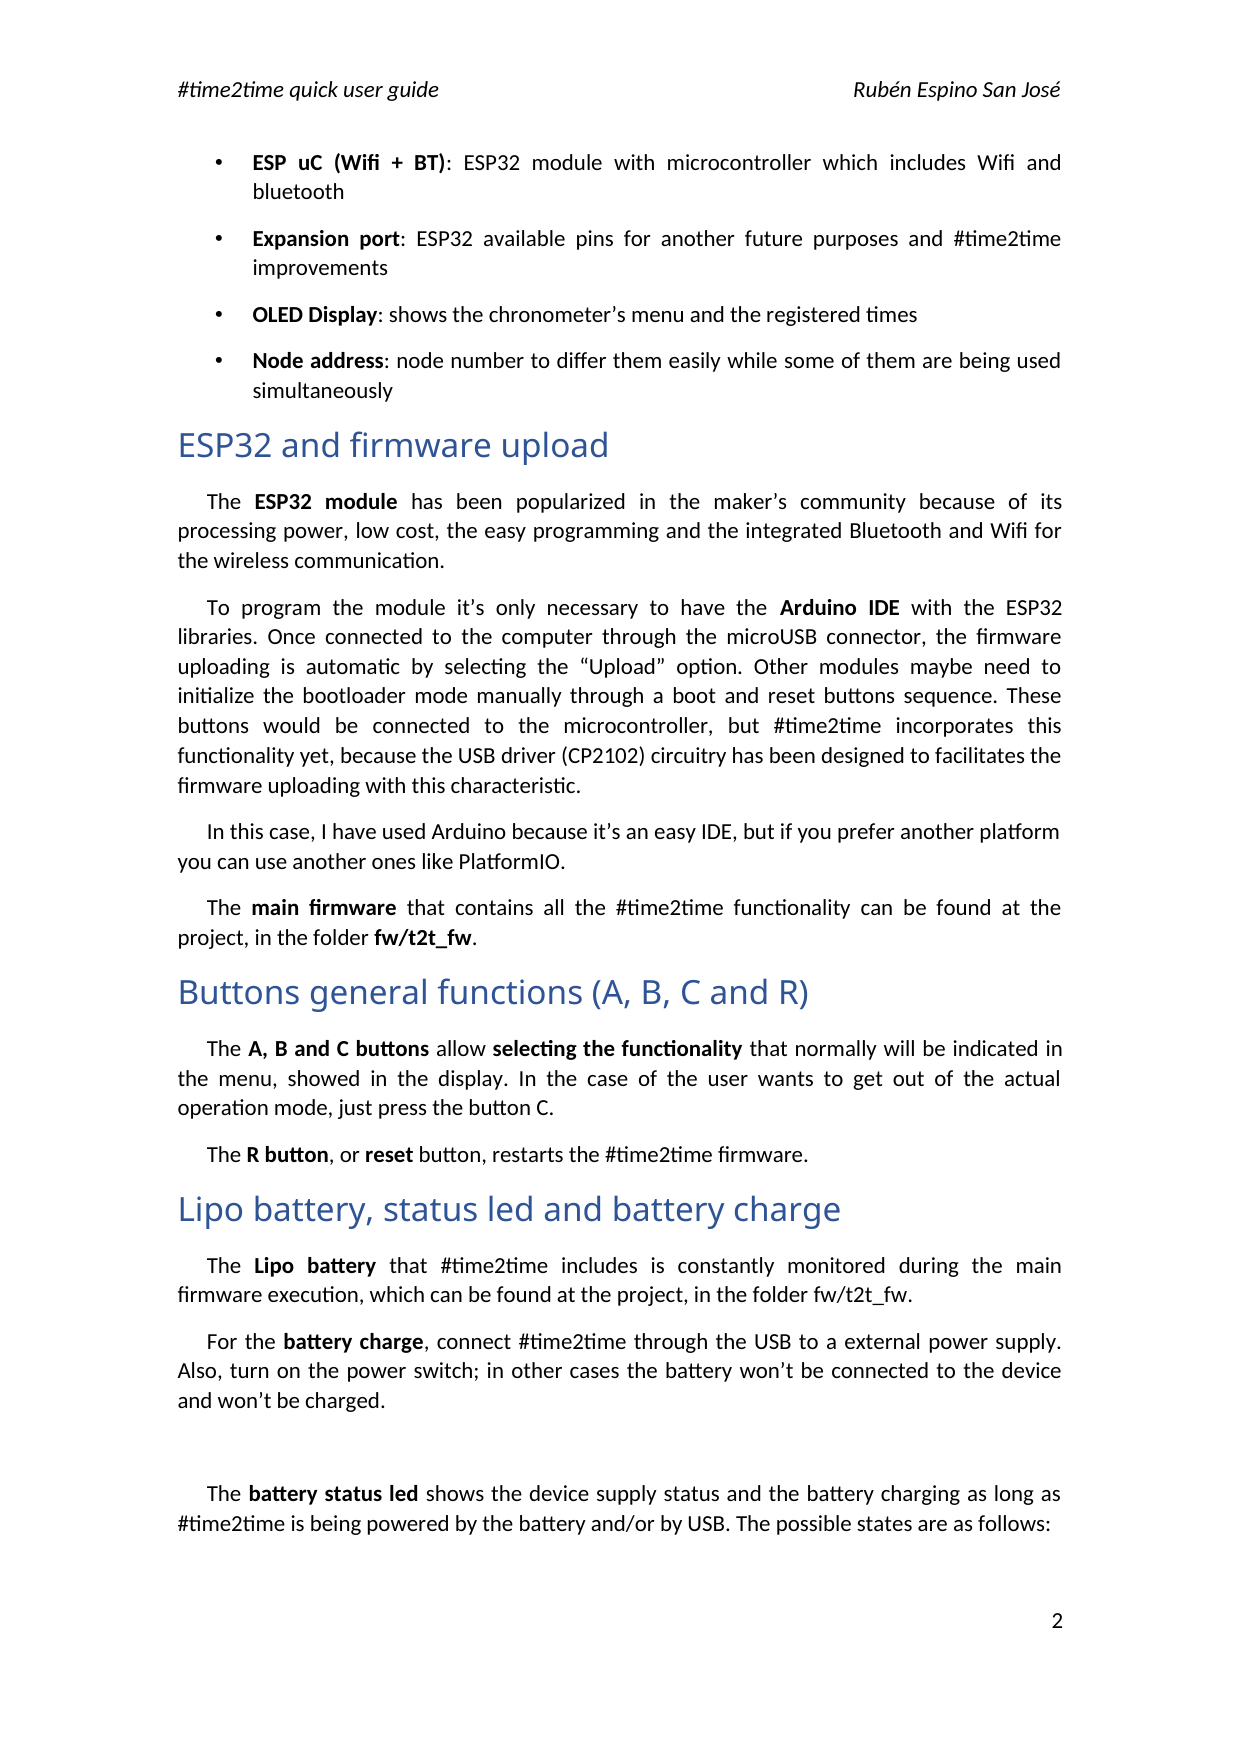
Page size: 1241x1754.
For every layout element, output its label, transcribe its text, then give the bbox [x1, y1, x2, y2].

text The main firmware that contains all the #time2time functionality can be found at the project, in the folder fw/t2t_fw. [177, 893, 1063, 951]
text For the battery charge, connect #time2time through the USB to a external power supply. Also, turn on the power switch; in other cases the battery won’t be connected to the device and won’t be charged. [177, 1327, 1063, 1414]
text Buttons general functions (A, B, C and R) [177, 969, 1063, 1014]
text The battery status led shows the device supply status and the battery charging as long as #time2time is being powered by the battery and/or by USB. The possible states are as follows: [177, 1479, 1063, 1537]
text The A, B and C buttons allow selecting the functionality that normally will be indicated in the menu, showed in the display. In the case of the user wants to get out of the actual operation mode, just press the button C. [177, 1034, 1063, 1121]
list Expansion port: ESP32 available pins for another future purposes and #time2time improvements [215, 224, 1063, 281]
list ESP uC (Wifi + BT): ESP32 module with microcontroller which includes Wifi and bluetooth [215, 148, 1063, 205]
list Node address: node number to differ them easily while some of them are being used simultaneously [215, 346, 1063, 404]
text To program the module it’s only necessary to have the Arduino IDE with the ESP32 libraries. Once connected to the computer through the microUSB connector, the firmware uploading is automatic by selecting the “Upload” option. Other modules maybe need to initialize the bootloader mode manually through a boot and reset buttons sequence. These buttons would be connected to the microcontroller, but #time2time incorporates this functionality yet, because the USB driver (CP2102) circuitry has been designed to facilitates the firmware uploading with this characteristic. [177, 593, 1063, 799]
text The R button, or reset button, restarts the #time2time firmware. [177, 1140, 1063, 1168]
text Lipo battery, status led and battery charge [177, 1186, 1063, 1231]
list OLED Display: shows the chronometer’s menu and the registered times [215, 300, 1063, 328]
text In this case, I have used Arduino because it’s an easy IDE, but if you prefer another platform you can use another ones like PlatformIO. [177, 817, 1063, 875]
text The Lipo battery that #time2time includes is constantly monitored during the main firmware execution, which can be found at the project, in the folder fw/t2t_fw. [177, 1251, 1063, 1308]
text The ESP32 module has been popularized in the maker’s community because of its processing power, low cost, the easy programming and the integrated Bluetooth and Wifi for the wireless communication. [177, 487, 1063, 574]
text ESP32 and firmware upload [177, 422, 1063, 467]
